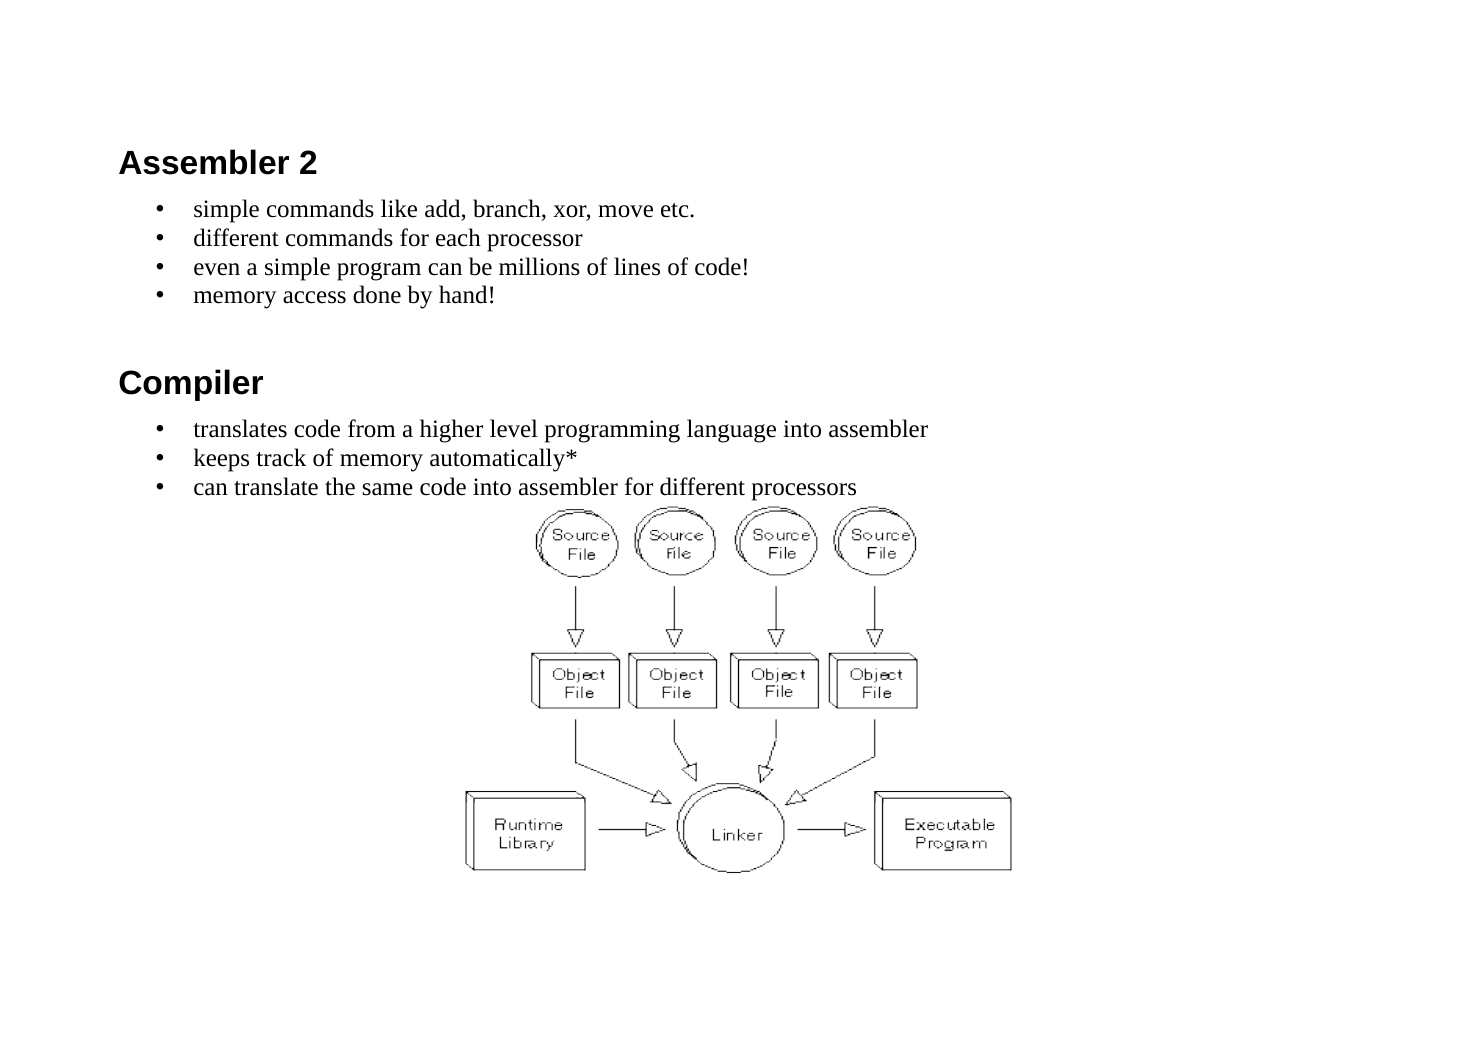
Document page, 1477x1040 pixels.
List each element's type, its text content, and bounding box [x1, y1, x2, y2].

list translates code from a higher level programming language into assembler [156, 414, 1358, 443]
subtitle Compiler [118, 363, 1358, 402]
list keeps track of memory automatically* [156, 443, 1358, 472]
list simple commands like add, branch, xor, move etc. [156, 194, 1358, 223]
list memory access done by hand! [156, 281, 1358, 309]
picture [453, 500, 1023, 885]
list can translate the same code into assembler for different processors [156, 472, 1358, 500]
list different commands for each processor [156, 223, 1358, 252]
subtitle Assembler 2 [118, 143, 1358, 182]
list even a simple program can be millions of lines of code! [156, 252, 1358, 281]
